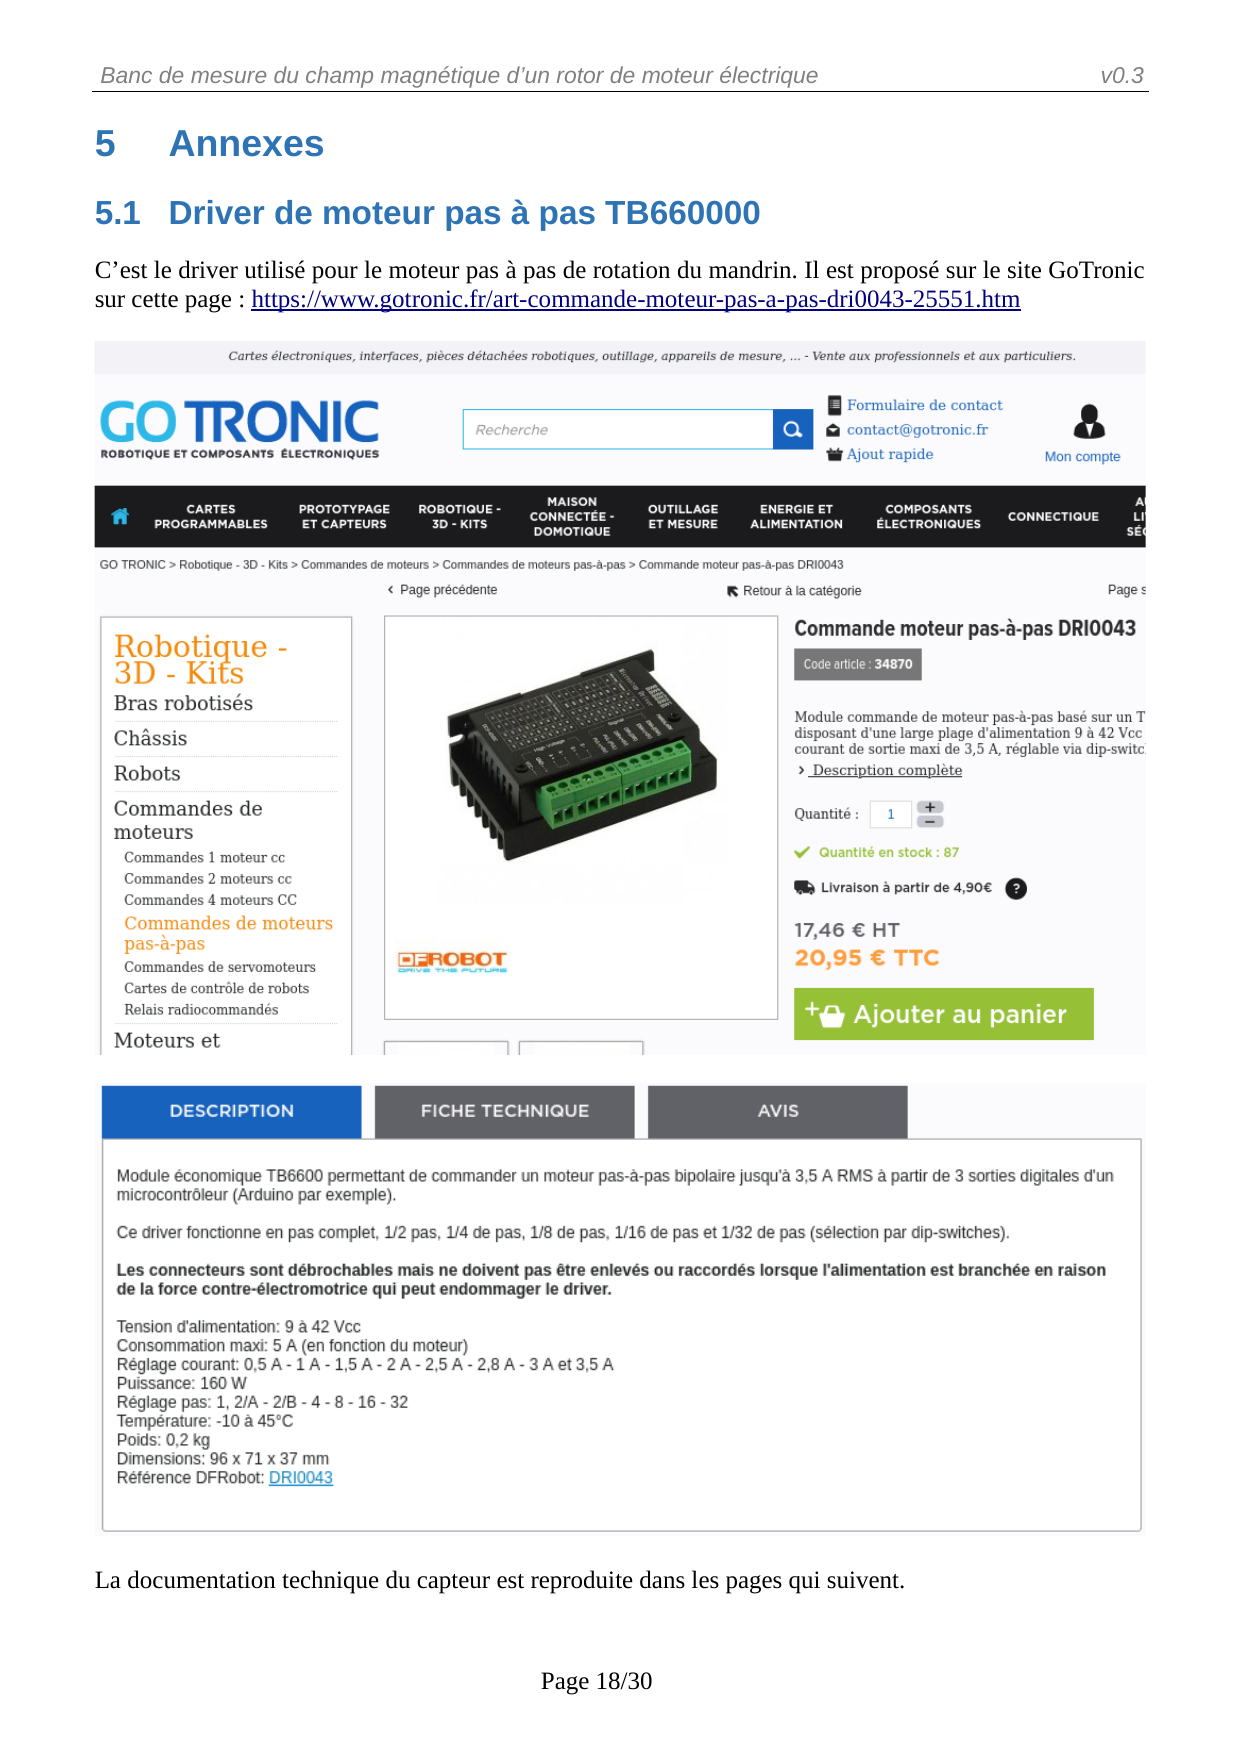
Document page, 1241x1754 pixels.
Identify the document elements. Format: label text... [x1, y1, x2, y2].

text C’est le driver utilisé pour le moteur pas à pas de rotation du mandrin. Il est proposé sur le site GoTronic sur cette page : https://www.gotronic.fr/art-commande-moteur-pas-a-pas-dri0043-25551.htm [94, 256, 1146, 313]
subtitle Annexes [94, 121, 1146, 164]
text La documentation technique du capteur est reproduite dans les pages qui suivent. [94, 1565, 1146, 1593]
picture [94, 1083, 1146, 1536]
subtitle Driver de moteur pas à pas TB660000 [94, 193, 1146, 232]
picture [94, 341, 1146, 1055]
